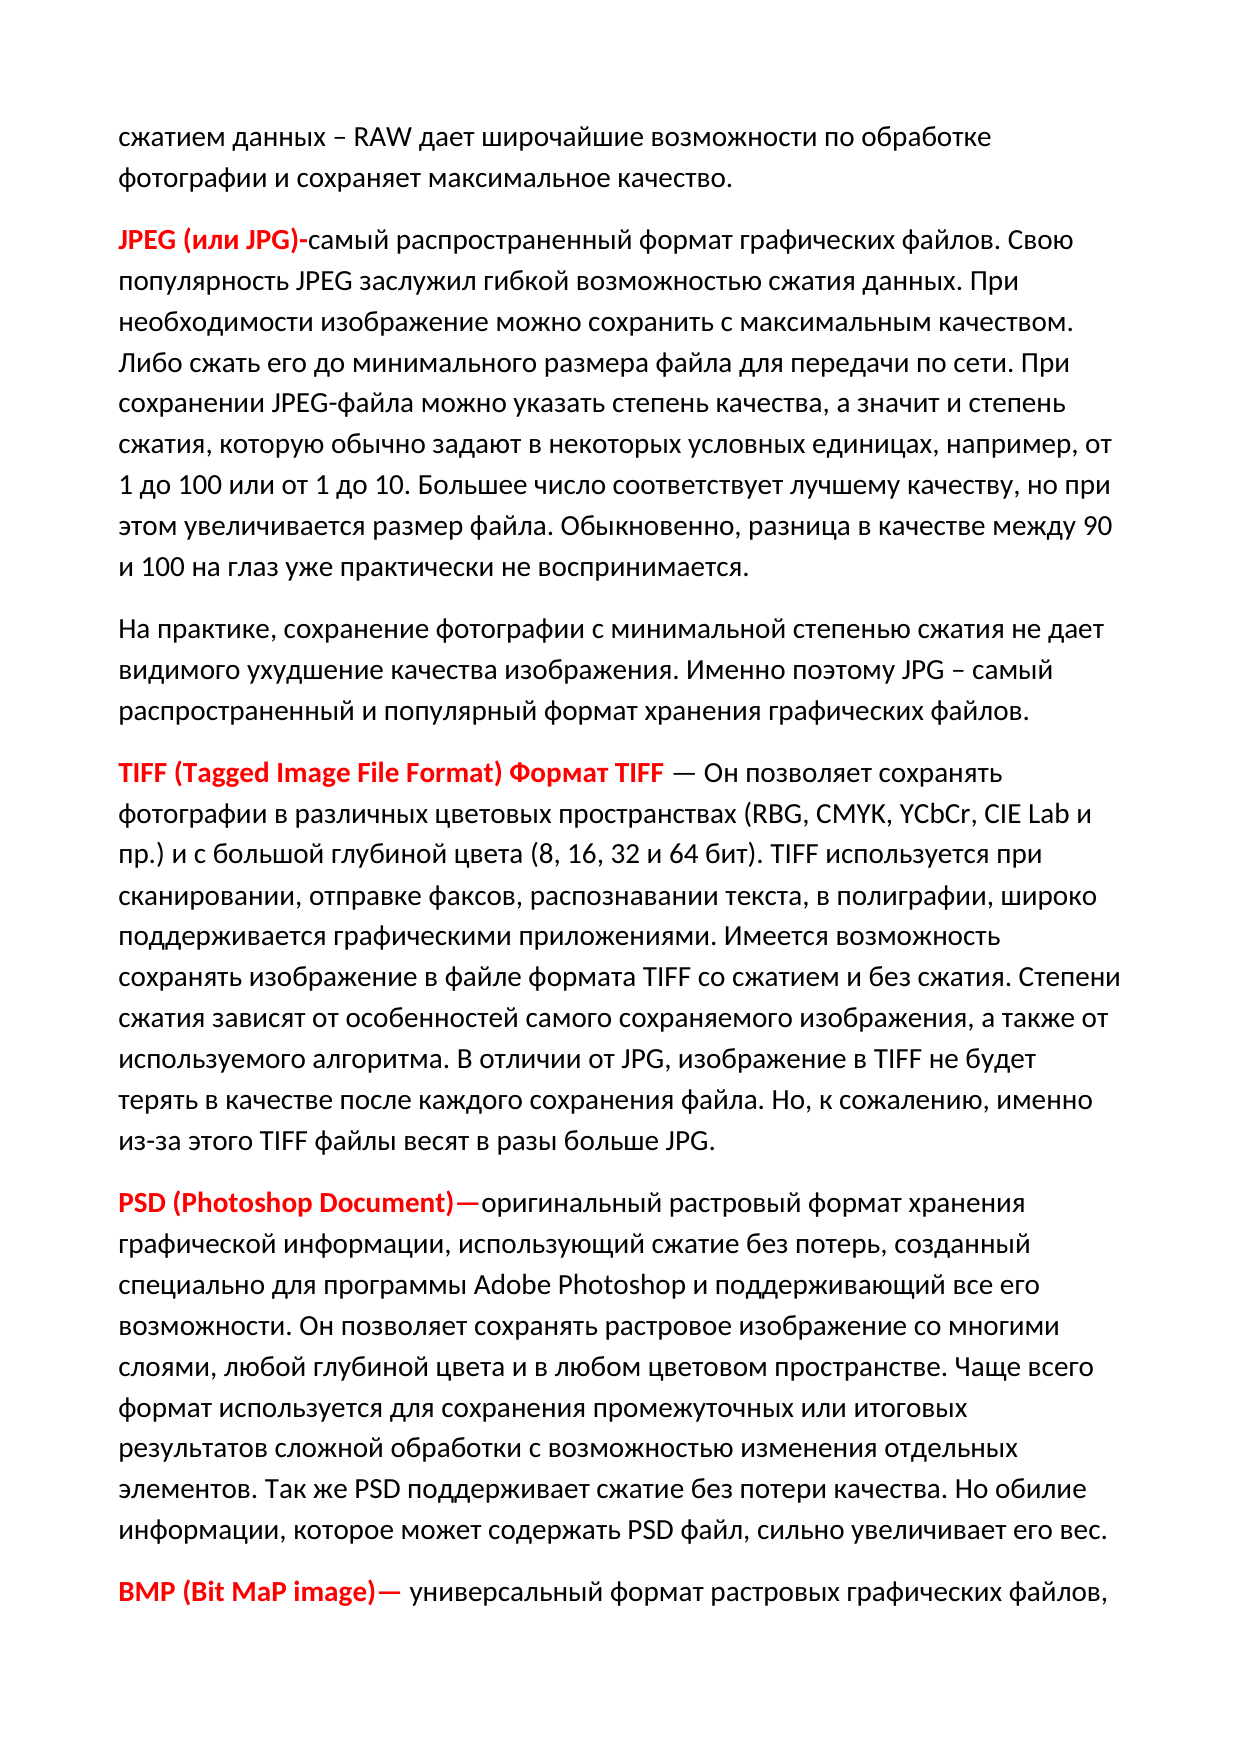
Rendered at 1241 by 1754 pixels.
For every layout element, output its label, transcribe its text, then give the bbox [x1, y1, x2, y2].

text JPEG (или JPG)-самый распространенный формат графических файлов. Свою популярность JPEG заслужил гибкой возможностью сжатия данных. При необходимости изображение можно сохранить с максимальным качеством. Либо сжать его до минимального размера файла для передачи по сети. При сохранении JPEG-файла можно указать степень качества, а значит и степень сжатия, которую обычно задают в некоторых условных единицах, например, от 1 до 100 или от 1 до 10. Большее число соответствует лучшему качеству, но при этом увеличивается размер файла. Обыкновенно, разница в качестве между 90 и 100 на глаз уже практически не воспринимается. [118, 221, 1122, 584]
text На практике, сохранение фотографии с минимальной степенью сжатия не дает видимого ухудшение качества изображения. Именно поэтому JPG – самый распространенный и популярный формат хранения графических файлов. [118, 610, 1122, 728]
text BMP (Bit MaP image)— универсальный формат растровых графических файлов, [118, 1573, 1122, 1609]
text TIFF (Tagged Image File Format) Формат TIFF — Он позволяет сохранять фотографии в различных цветовых пространствах (RBG, CMYK, YCbCr, CIE Lab и пр.) и с большой глубиной цвета (8, 16, 32 и 64 бит). TIFF используется при сканировании, отправке факсов, распознавании текста, в полиграфии, широко поддерживается графическими приложениями. Имеется возможность сохранять изображение в файле формата TIFF со сжатием и без сжатия. Степени сжатия зависят от особенностей самого сохраняемого изображения, а также от используемого алгоритма. В отличии от JPG, изображение в TIFF не будет терять в качестве после каждого сохранения файла. Но, к сожалению, именно из-за этого TIFF файлы весят в разы больше JPG. [118, 754, 1122, 1158]
text сжатием данных – RAW дает широчайшие возможности по обработке фотографии и сохраняет максимальное качество. [118, 118, 1122, 195]
text PSD (Photoshop Document)—оригинальный растровый формат хранения графической информации, использующий сжатие без потерь, созданный специально для программы Adobe Photoshop и поддерживающий все его возможности. Он позволяет сохранять растровое изображение со многими слоями, любой глубиной цвета и в любом цветовом пространстве. Чаще всего формат используется для сохранения промежуточных или итоговых результатов сложной обработки с возможностью изменения отдельных элементов. Так же PSD поддерживает сжатие без потери качества. Но обилие информации, которое может содержать PSD файл, сильно увеличивает его вес. [118, 1184, 1122, 1547]
